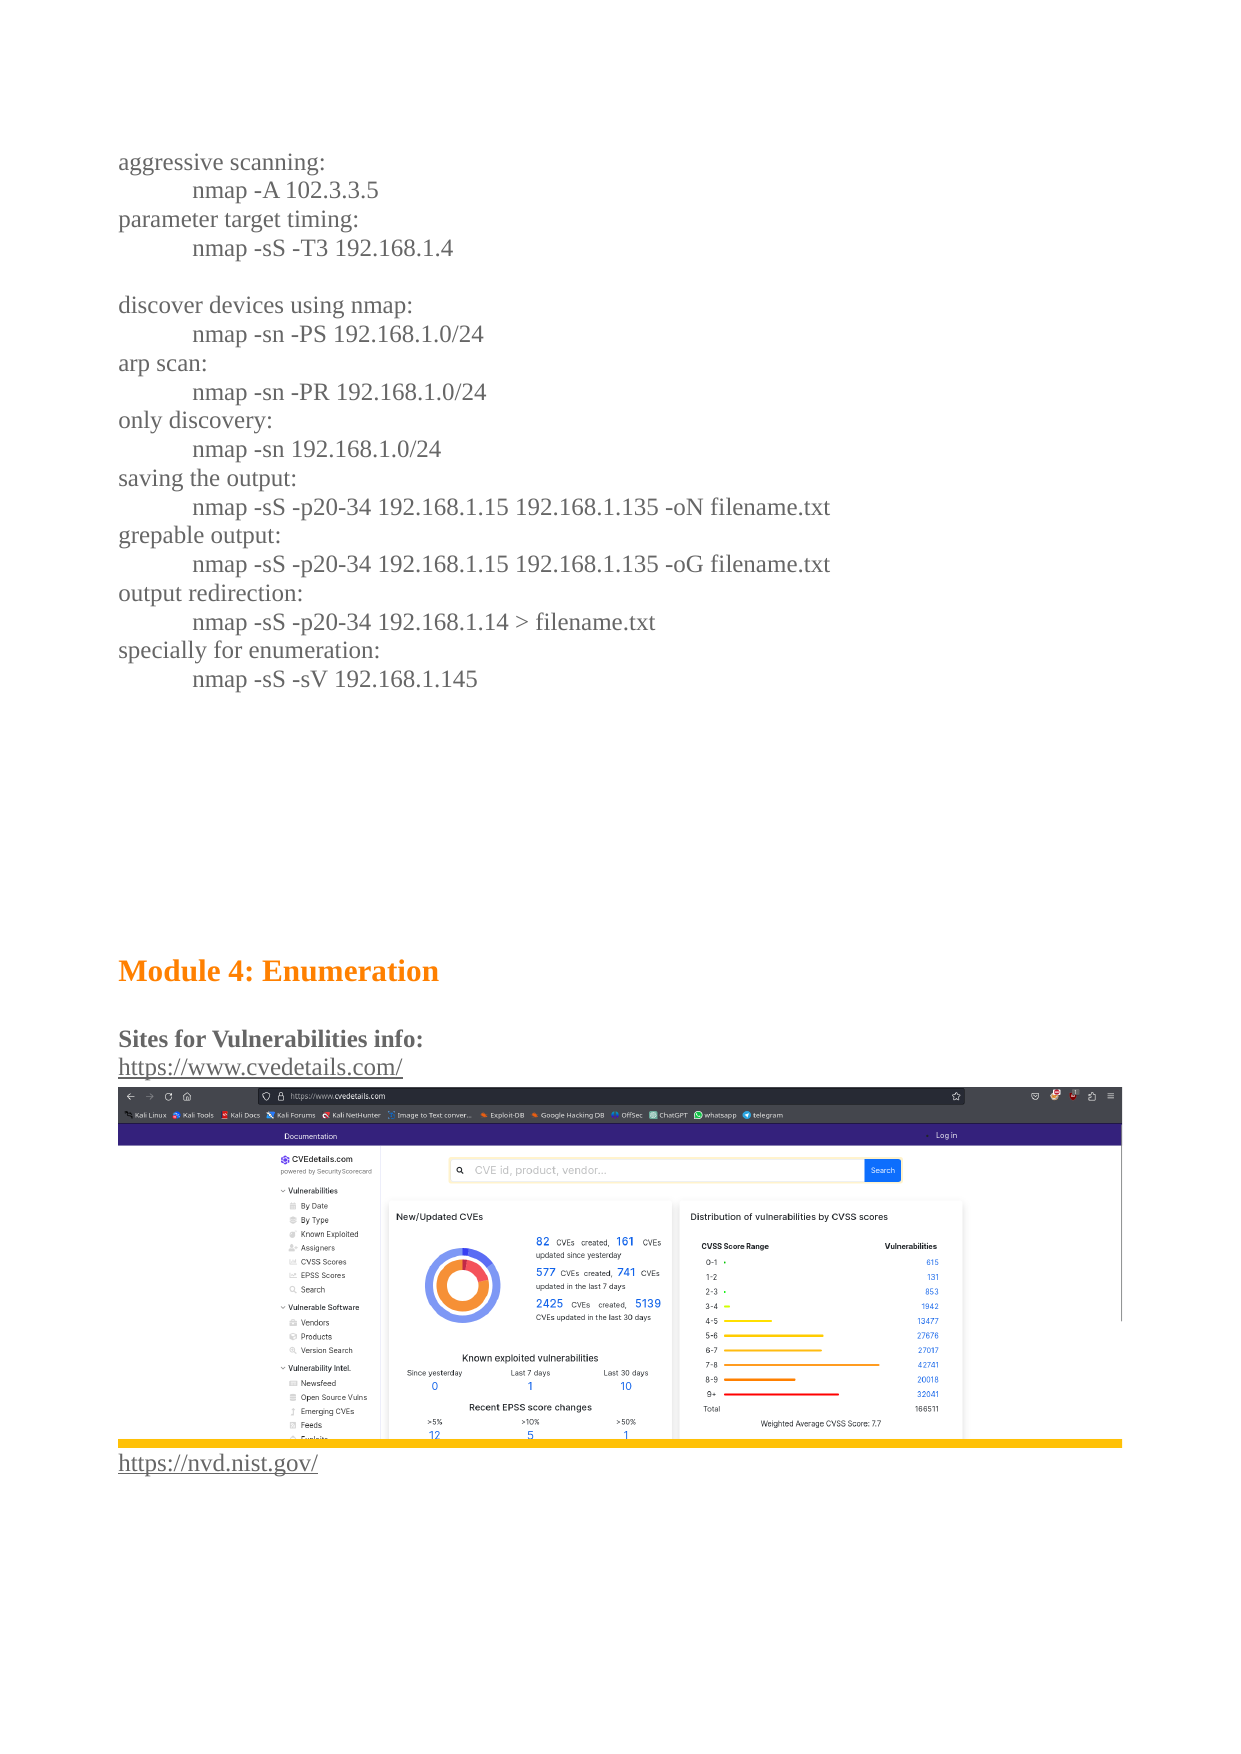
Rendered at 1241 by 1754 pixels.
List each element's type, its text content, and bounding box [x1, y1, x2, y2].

text parameter target timing: [118, 204, 1122, 233]
text aggressive scanning: [118, 147, 1122, 176]
text nmap -sS -p20-34 192.168.1.15 192.168.1.135 -oG filename.txt [118, 549, 1122, 578]
picture [118, 1087, 1123, 1448]
text nmap -sS -T3 192.168.1.4 [118, 233, 1122, 262]
text nmap -sn -PR 192.168.1.0/24 [118, 377, 1122, 406]
text https://nvd.nist.gov/ [118, 1448, 1122, 1477]
text nmap -sS -p20-34 192.168.1.14 > filename.txt [118, 607, 1122, 636]
text nmap -A 102.3.3.5 [118, 176, 1122, 204]
text Module 4: Enumeration [118, 952, 1122, 988]
text specially for enumeration: [118, 636, 1122, 664]
text saving the output: [118, 463, 1122, 492]
text arp scan: [118, 348, 1122, 377]
text only discovery: [118, 406, 1122, 434]
text Sites for Vulnerabilities info: [118, 1024, 1122, 1052]
text output redirection: [118, 578, 1122, 607]
text https://www.cvedetails.com/ [118, 1052, 1122, 1081]
text discover devices using nmap: [118, 291, 1122, 319]
text nmap -sn 192.168.1.0/24 [118, 434, 1122, 463]
text grepable output: [118, 521, 1122, 549]
text nmap -sn -PS 192.168.1.0/24 [118, 319, 1122, 348]
text nmap -sS -sV 192.168.1.145 [118, 664, 1122, 693]
text nmap -sS -p20-34 192.168.1.15 192.168.1.135 -oN filename.txt [118, 492, 1122, 521]
